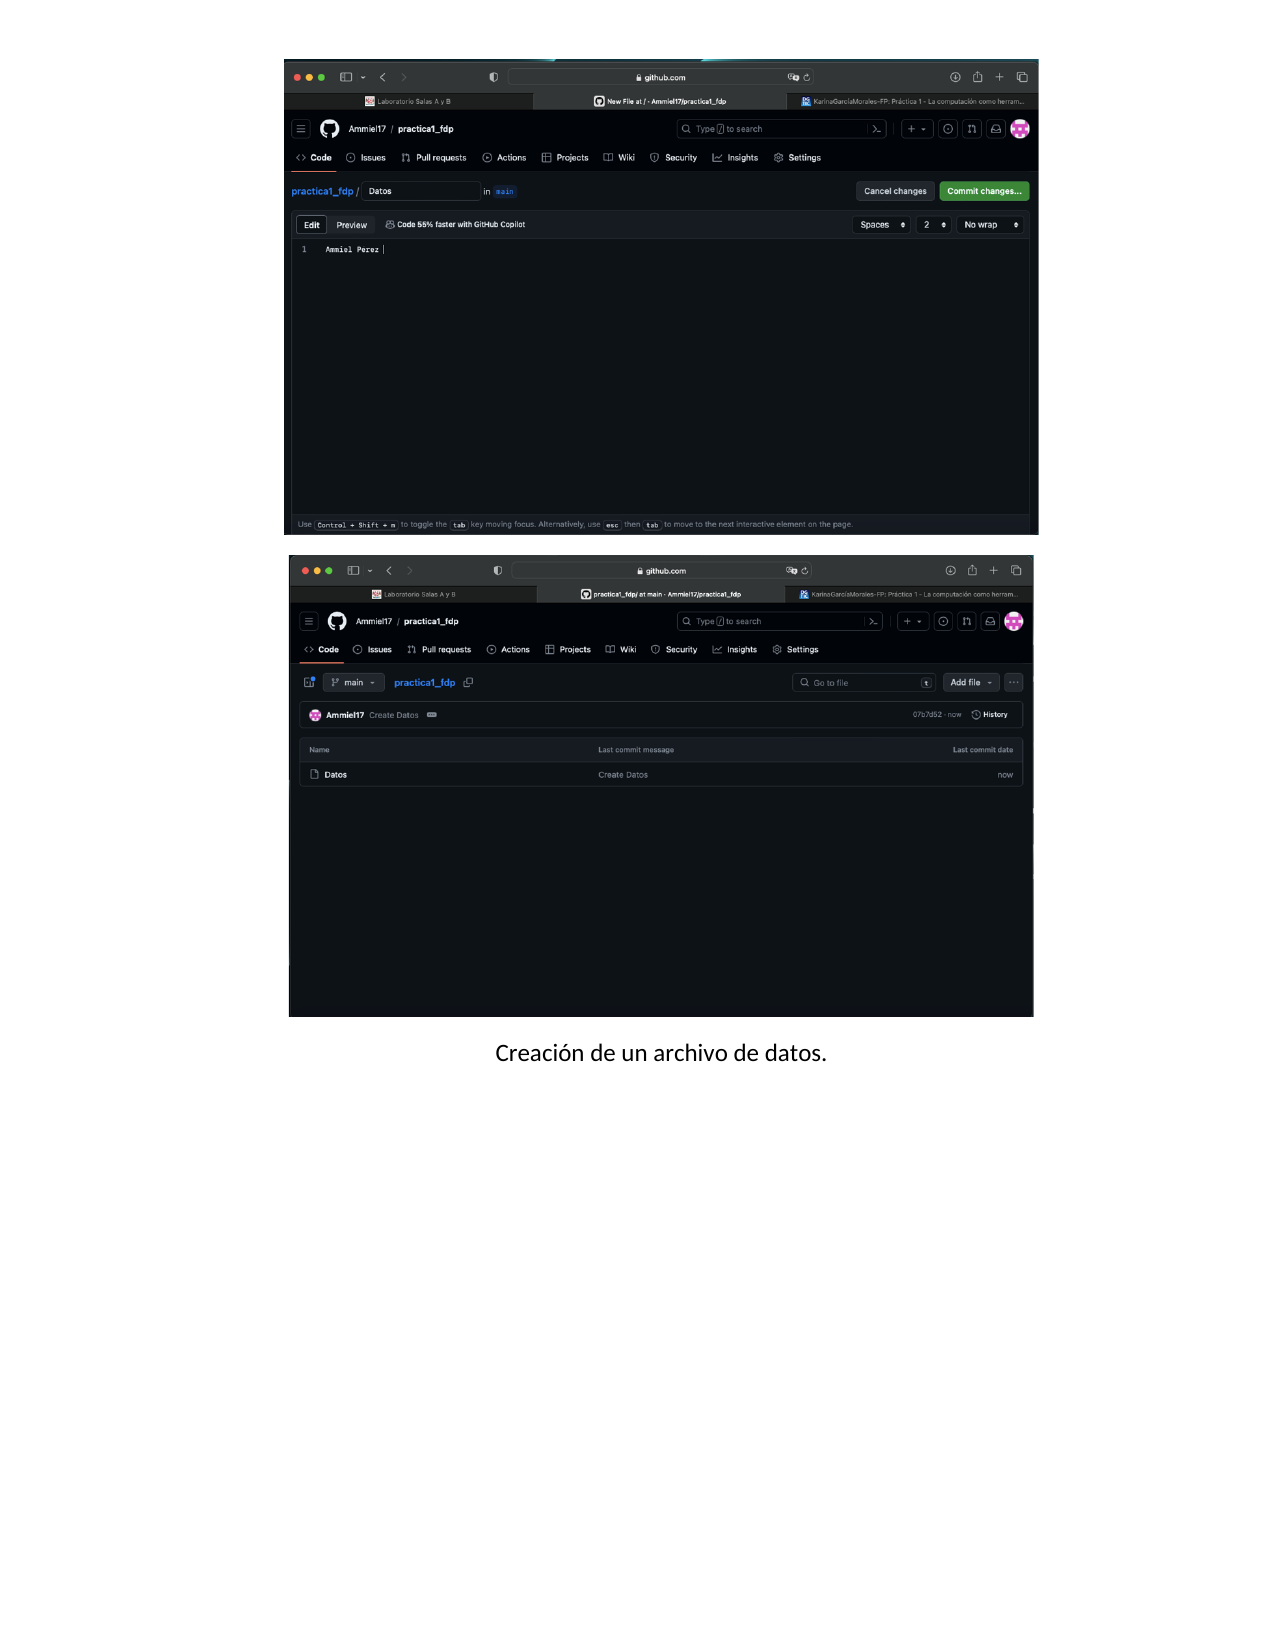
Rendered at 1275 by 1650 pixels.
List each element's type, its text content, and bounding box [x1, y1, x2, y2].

text Creación de un archivo de datos. [118, 1037, 1205, 1068]
